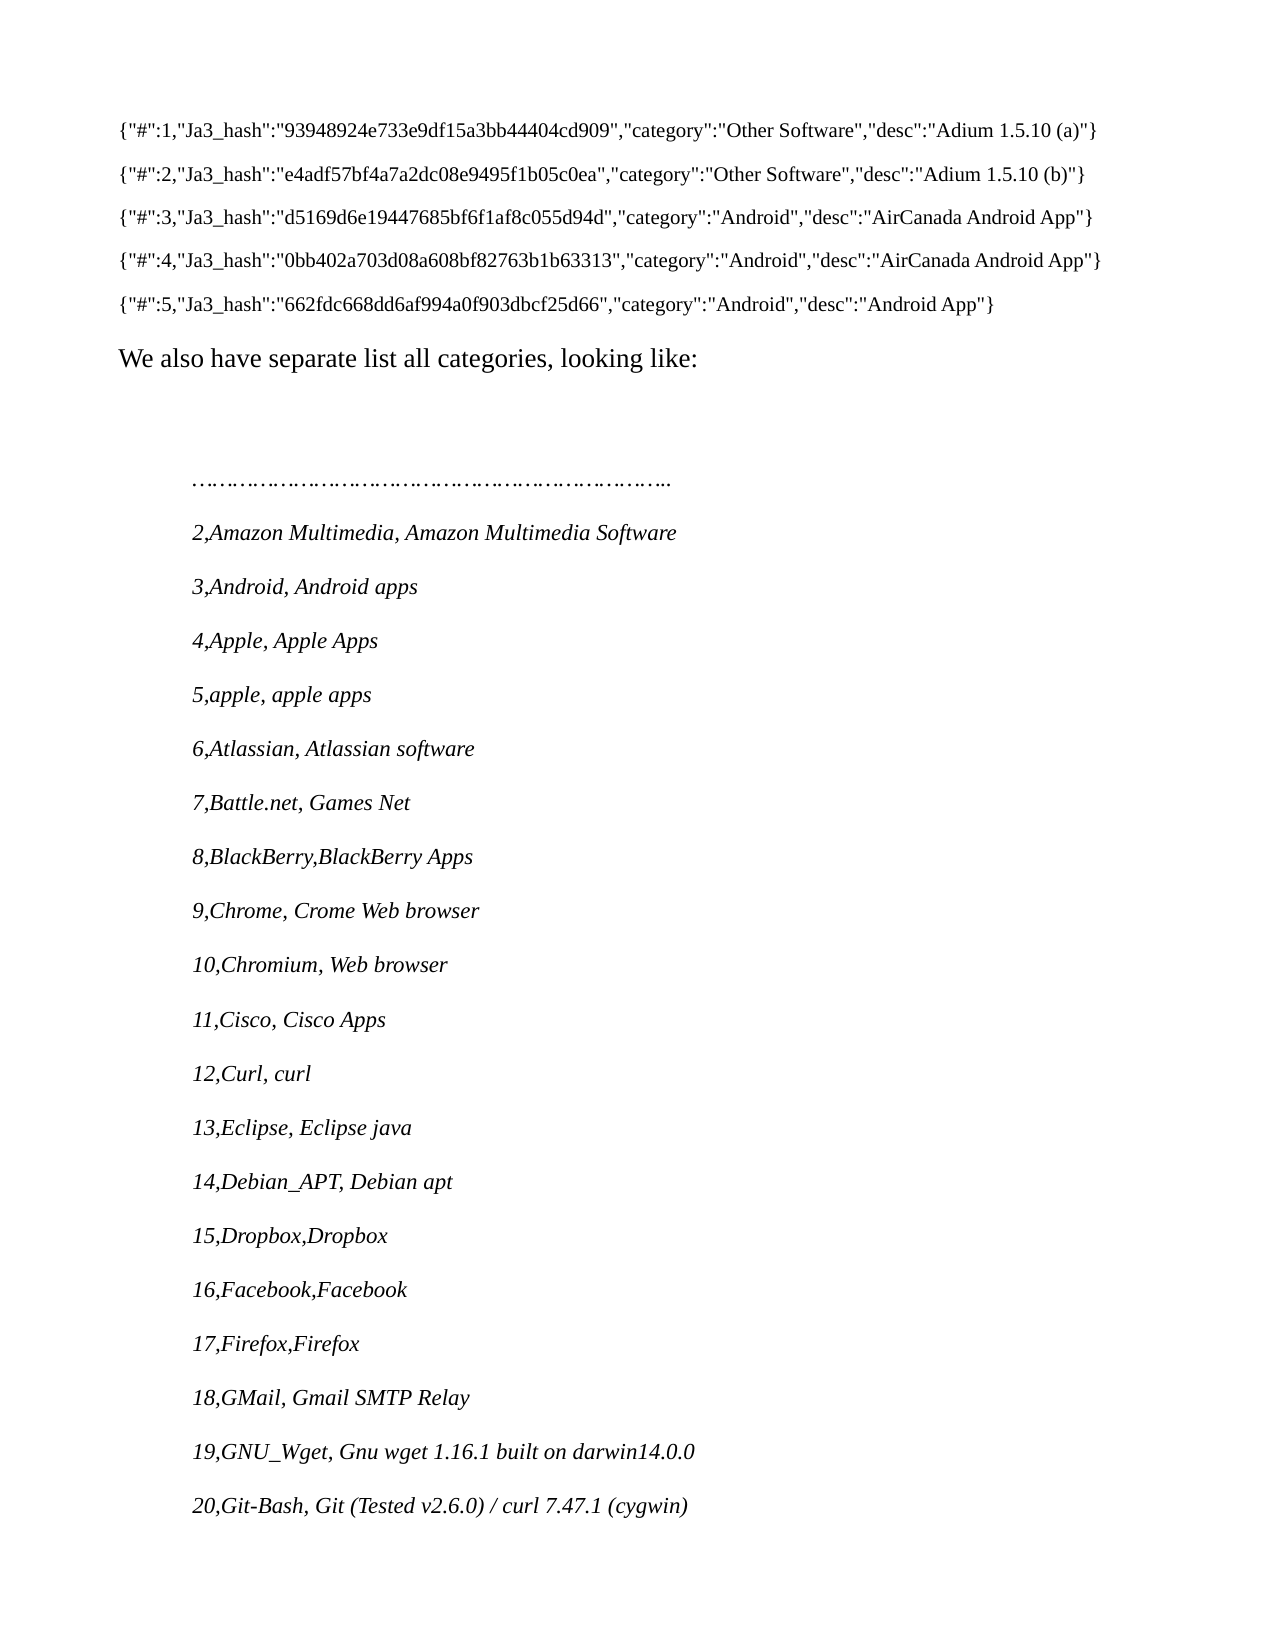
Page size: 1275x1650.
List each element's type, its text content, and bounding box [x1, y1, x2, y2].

text 10,Chromium, Web browser [192, 952, 1157, 978]
text 13,Eclipse, Eclipse java [192, 1114, 1157, 1140]
text …………………………………………………………….. [192, 465, 1157, 491]
text {"#":4,"Ja3_hash":"0bb402a703d08a608bf82763b1b63313","category":"Android","desc":"AirCanada Android App"} [118, 248, 1157, 272]
text 16,Facebook,Facebook [192, 1276, 1157, 1302]
text We also have separate list all categories, looking like: [118, 342, 1157, 374]
text 3,Android, Android apps [192, 573, 1157, 599]
text 12,Curl, curl [192, 1060, 1157, 1086]
text {"#":2,"Ja3_hash":"e4adf57bf4a7a2dc08e9495f1b05c0ea","category":"Other Software","desc":"Adium 1.5.10 (b)"} [118, 162, 1157, 186]
text 14,Debian_APT, Debian apt [192, 1168, 1157, 1194]
text 8,BlackBerry,BlackBerry Apps [192, 843, 1157, 870]
text 18,GMail, Gmail SMTP Relay [192, 1384, 1157, 1410]
text 7,Battle.net, Games Net [192, 789, 1157, 816]
text 19,GNU_Wget, Gnu wget 1.16.1 built on darwin14.0.0 [192, 1438, 1157, 1464]
text {"#":3,"Ja3_hash":"d5169d6e19447685bf6f1af8c055d94d","category":"Android","desc":"AirCanada Android App"} [118, 205, 1157, 229]
text 4,Apple, Apple Apps [192, 627, 1157, 653]
text 2,Amazon Multimedia, Amazon Multimedia Software [192, 519, 1157, 545]
text 6,Atlassian, Atlassian software [192, 735, 1157, 762]
text {"#":5,"Ja3_hash":"662fdc668dd6af994a0f903dbcf25d66","category":"Android","desc":"Android App"} [118, 292, 1157, 316]
text 5,apple, apple apps [192, 681, 1157, 708]
text 20,Git-Bash, Git (Tested v2.6.0) / curl 7.47.1 (cygwin) [192, 1492, 1157, 1518]
text 15,Dropbox,Dropbox [192, 1222, 1157, 1248]
text 9,Chrome, Crome Web browser [192, 897, 1157, 924]
text {"#":1,"Ja3_hash":"93948924e733e9df15a3bb44404cd909","category":"Other Software","desc":"Adium 1.5.10 (a)"} [118, 118, 1157, 142]
text 17,Firefox,Firefox [192, 1330, 1157, 1356]
text 11,Cisco, Cisco Apps [192, 1006, 1157, 1032]
